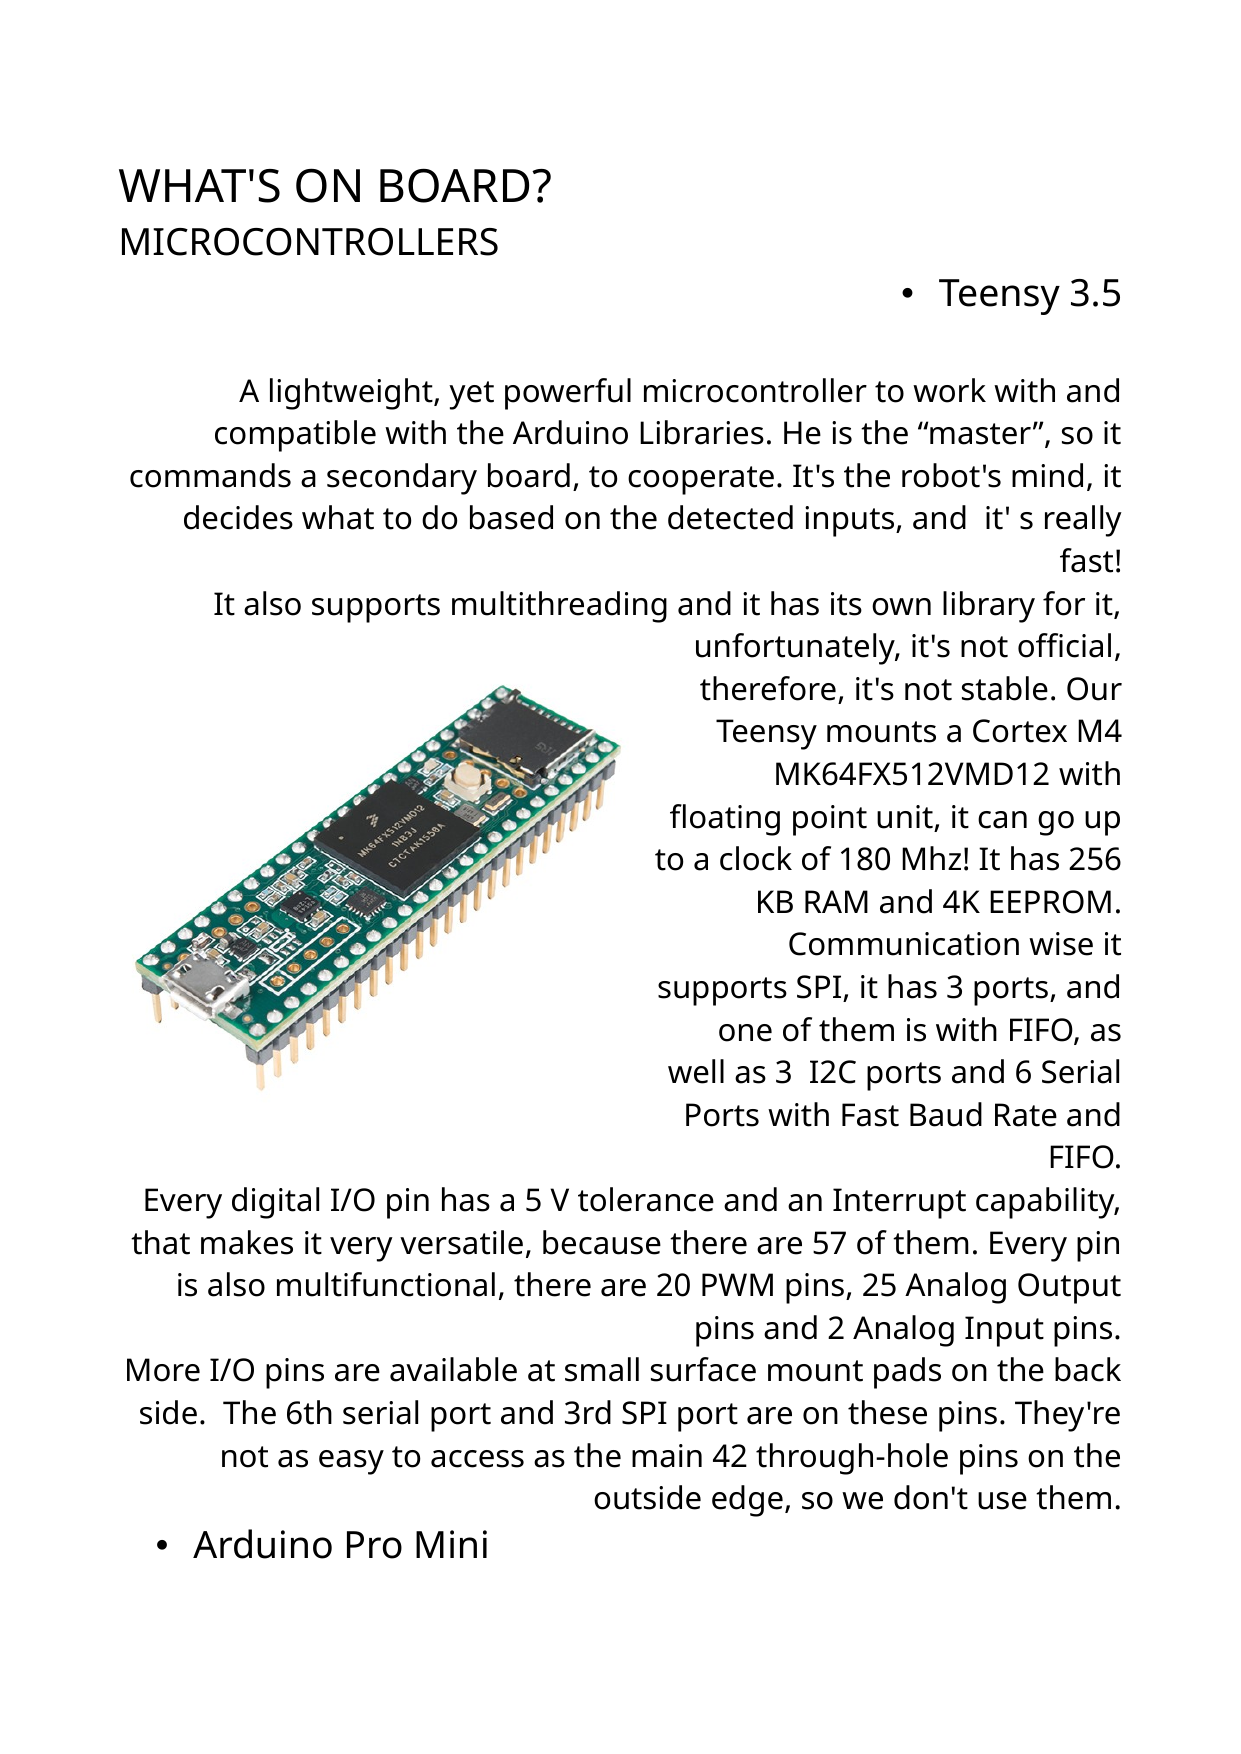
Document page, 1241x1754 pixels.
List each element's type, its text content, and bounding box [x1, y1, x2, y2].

list Teensy 3.5 [156, 266, 1122, 317]
text More I/O pins are available at small surface mount pads on the back side. The 6th serial port and 3rd SPI port are on these pins. They're not as easy to access as the main 42 through-hole pins on the outside edge, so we don't use them. [118, 1348, 1122, 1519]
text Every digital I/O pin has a 5 V tolerance and an Interrupt capability, that makes it very versatile, because there are 57 of them. Every pin is also multifunctional, there are 20 PWM pins, 25 Analog Output pins and 2 Analog Input pins. [118, 1178, 1122, 1348]
list Arduino Pro Mini [156, 1519, 1122, 1570]
picture [118, 630, 635, 1135]
text It also supports multithreading and it has its own library for it, unfortunately, it's not official, therefore, it's not stable. Our Teensy mounts a Cortex M4 MK64FX512VMD12 with floating point unit, it can go up to a clock of 180 Mhz! It has 256 KB RAM and 4K EEPROM. [118, 582, 1122, 922]
text WHAT'S ON BOARD? [118, 153, 1122, 215]
text A lightweight, yet powerful microcontroller to work with and compatible with the Arduino Libraries. He is the “master”, so it commands a secondary board, to cooperate. It's the robot's mind, it decides what to do based on the detected inputs, and it' s really fast! [118, 368, 1122, 582]
text MICROCONTROLLERS [118, 215, 1122, 266]
text Communication wise it supports SPI, it has 3 ports, and one of them is with FIFO, as well as 3 I2C ports and 6 Serial Ports with Fast Baud Rate and FIFO. [118, 922, 1122, 1178]
